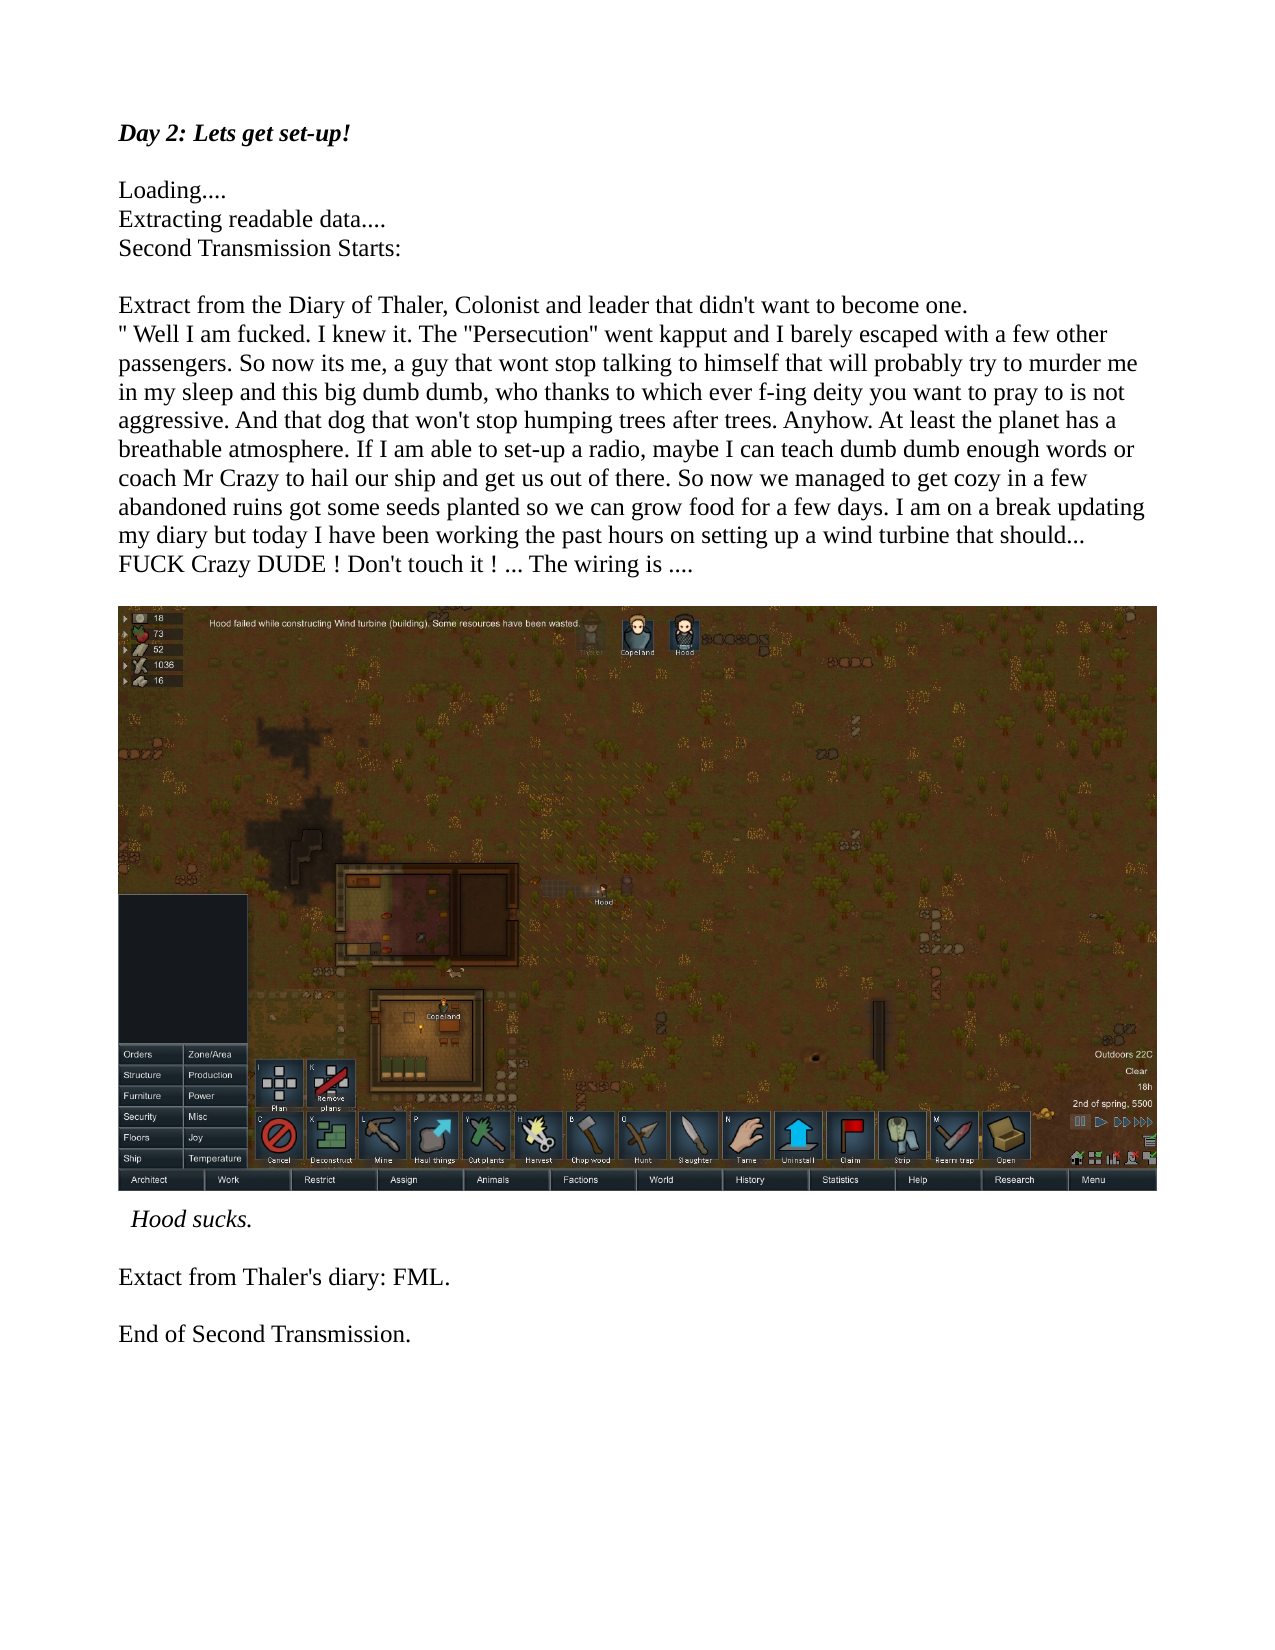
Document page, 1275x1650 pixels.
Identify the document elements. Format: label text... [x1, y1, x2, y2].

text '' Well I am fucked. I knew it. The ''Persecution'' went kapput and I barely escaped with a few other passengers. So now its me, a guy that wont stop talking to himself that will probably try to murder me in my sleep and this big dumb dumb, who thanks to which ever f-ing deity you want to pray to is not aggressive. And that dog that won't stop humping trees after trees. Anyhow. At least the planet has a breathable atmosphere. If I am able to set-up a radio, maybe I can teach dumb dumb enough words or coach Mr Crazy to hail our ship and get us out of there. So now we managed to get cozy in a few abandoned ruins got some seeds planted so we can grow food for a few days. I am on a break updating my diary but today I have been working the past hours on setting up a wind turbine that should... FUCK Crazy DUDE ! Don't touch it ! ... The wiring is .... [118, 319, 1157, 578]
text Hood sucks. [118, 1204, 1157, 1233]
text End of Second Transmission. [118, 1319, 1157, 1348]
text Day 2: Lets get set-up! [118, 118, 1157, 147]
picture [118, 606, 1157, 1204]
text Extracting readable data.... [118, 204, 1157, 233]
text Loading.... [118, 176, 1157, 204]
text Extact from Thaler's diary: FML. [118, 1262, 1157, 1290]
text Second Transmission Starts: [118, 233, 1157, 262]
text Extract from the Diary of Thaler, Colonist and leader that didn't want to become one. [118, 291, 1157, 319]
